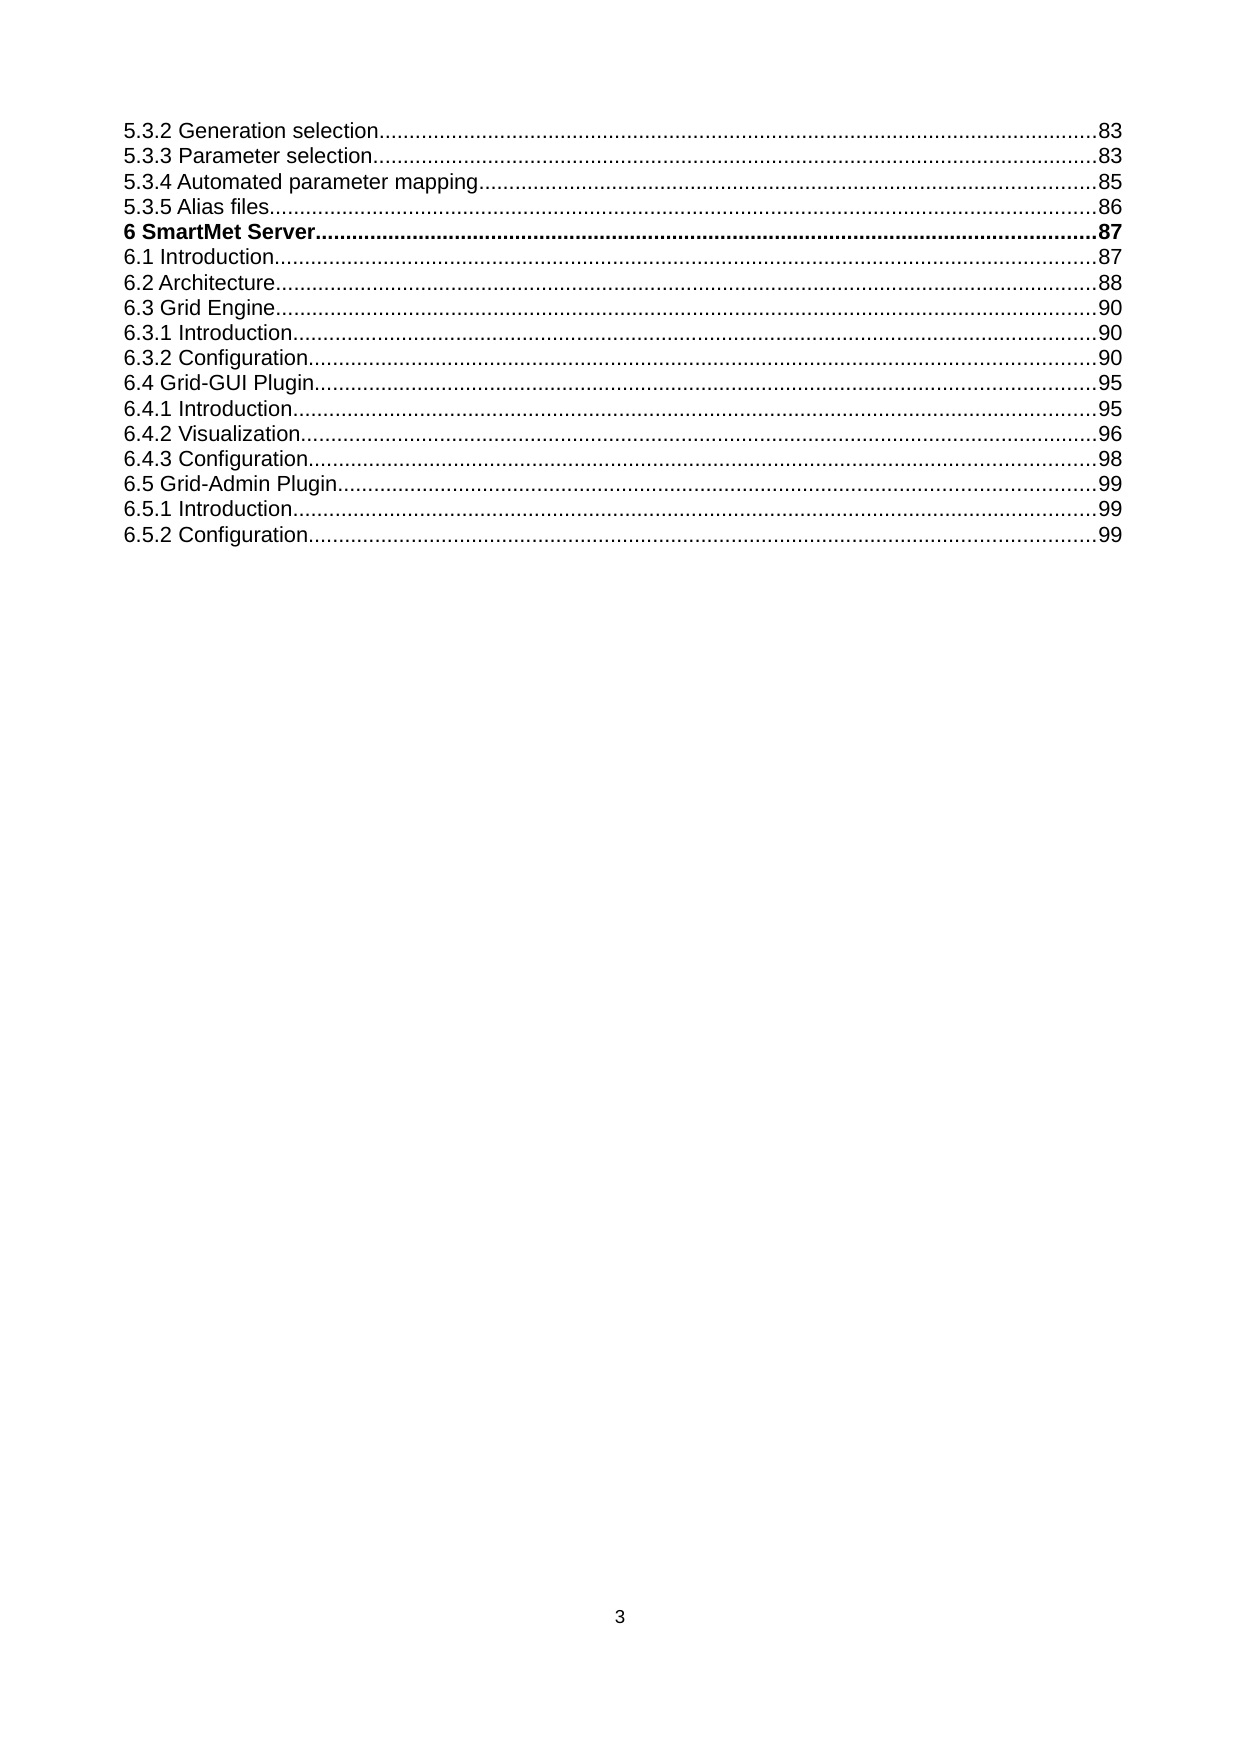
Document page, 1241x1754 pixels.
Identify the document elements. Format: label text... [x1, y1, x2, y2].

text 6.4 Grid-GUI Plugin 95 [117, 370, 1122, 395]
text 6.3.2 Configuration 90 [117, 345, 1122, 370]
text 6.3.1 Introduction 90 [117, 320, 1122, 345]
text 5.3.3 Parameter selection 83 [117, 143, 1122, 168]
text 5.3.4 Automated parameter mapping 85 [117, 168, 1122, 194]
text 6.4.2 Visualization 96 [117, 421, 1122, 446]
text 6.5 Grid-Admin Plugin 99 [117, 471, 1122, 496]
text 6.1 Introduction 87 [117, 244, 1122, 269]
text 6.4.3 Configuration 98 [117, 446, 1122, 471]
text 5.3.2 Generation selection 83 [117, 118, 1122, 143]
text 5.3.5 Alias files 86 [117, 194, 1122, 219]
text 6.3 Grid Engine 90 [117, 294, 1122, 320]
text 6 SmartMet Server 87 [117, 219, 1122, 244]
text 6.2 Architecture 88 [117, 269, 1122, 294]
text 6.5.2 Configuration 99 [117, 521, 1122, 547]
text 6.5.1 Introduction 99 [117, 496, 1122, 521]
text 6.4.1 Introduction 95 [117, 395, 1122, 421]
